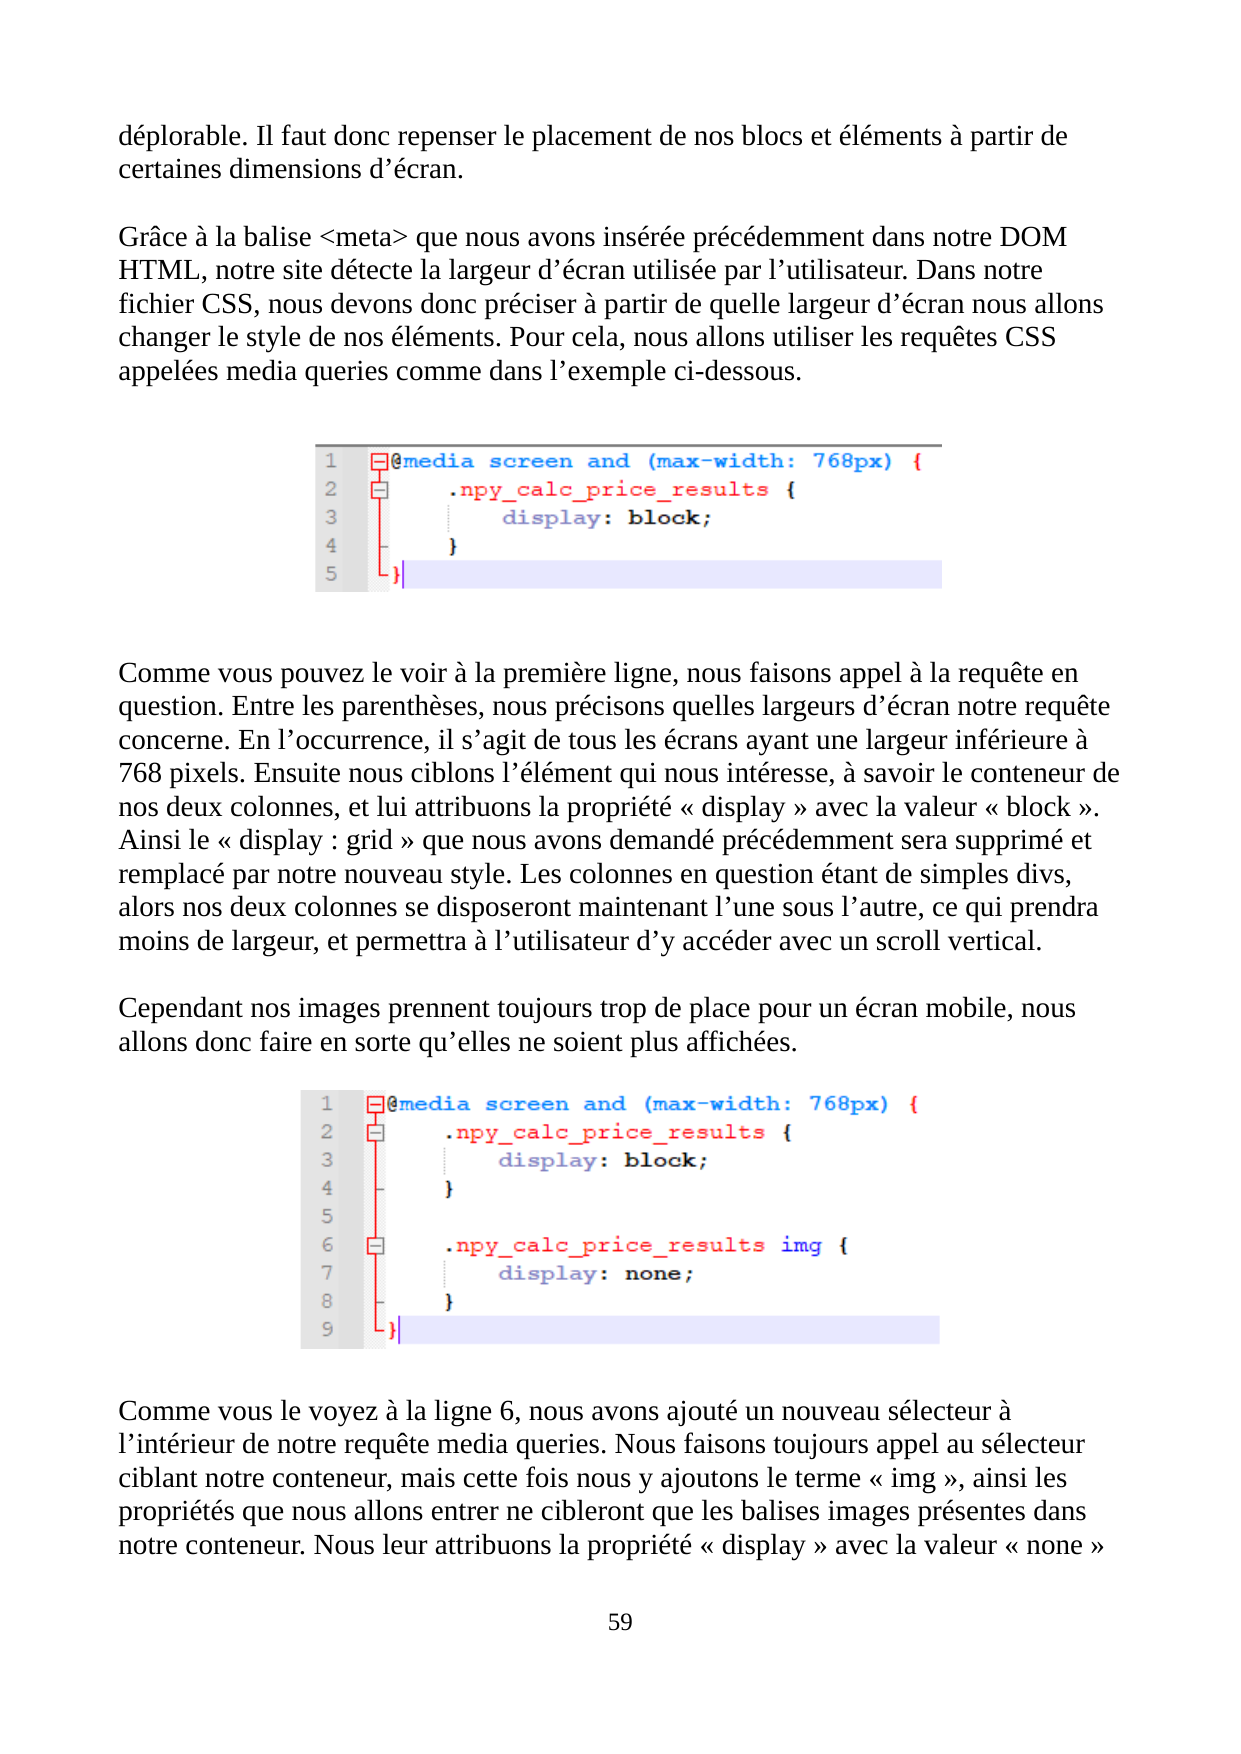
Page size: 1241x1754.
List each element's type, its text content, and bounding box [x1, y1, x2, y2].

text Grâce à la balise <meta> que nous avons insérée précédemment dans notre DOM HTML, notre site détecte la largeur d’écran utilisée par l’utilisateur. Dans notre fichier CSS, nous devons donc préciser à partir de quelle largeur d’écran nous allons changer le style de nos éléments. Pour cela, nous allons utiliser les requêtes CSS appelées media queries comme dans l’exemple ci-dessous. [118, 219, 1122, 386]
text déplorable. Il faut donc repenser le placement de nos blocs et éléments à partir de certaines dimensions d’écran. [118, 118, 1122, 185]
picture [300, 1090, 940, 1349]
text Comme vous pouvez le voir à la première ligne, nous faisons appel à la requête en question. Entre les parenthèses, nous précisons quelles largeurs d’écran notre requête concerne. En l’occurrence, il s’agit de tous les écrans ayant une largeur inférieure à 768 pixels. Ensuite nous ciblons l’élément qui nous intéresse, à savoir le conteneur de nos deux colonnes, et lui attribuons la propriété « display » avec la valeur « block ». Ainsi le « display : grid » que nous avons demandé précédemment sera supprimé et remplacé par notre nouveau style. Les colonnes en question étant de simples divs, alors nos deux colonnes se disposeront maintenant l’une sous l’autre, ce qui prendra moins de largeur, et permettra à l’utilisateur d’y accéder avec un scroll vertical. [118, 655, 1122, 957]
text Cependant nos images prennent toujours trop de place pour un écran mobile, nous allons donc faire en sorte qu’elles ne soient plus affichées. [118, 990, 1122, 1057]
picture [315, 444, 942, 592]
text Comme vous le voyez à la ligne 6, nous avons ajouté un nouveau sélecteur à l’intérieur de notre requête media queries. Nous faisons toujours appel au sélecteur ciblant notre conteneur, mais cette fois nous y ajoutons le terme « img », ainsi les propriétés que nous allons entrer ne cibleront que les balises images présentes dans notre conteneur. Nous leur attribuons la propriété « display » avec la valeur « none » [118, 1393, 1122, 1560]
